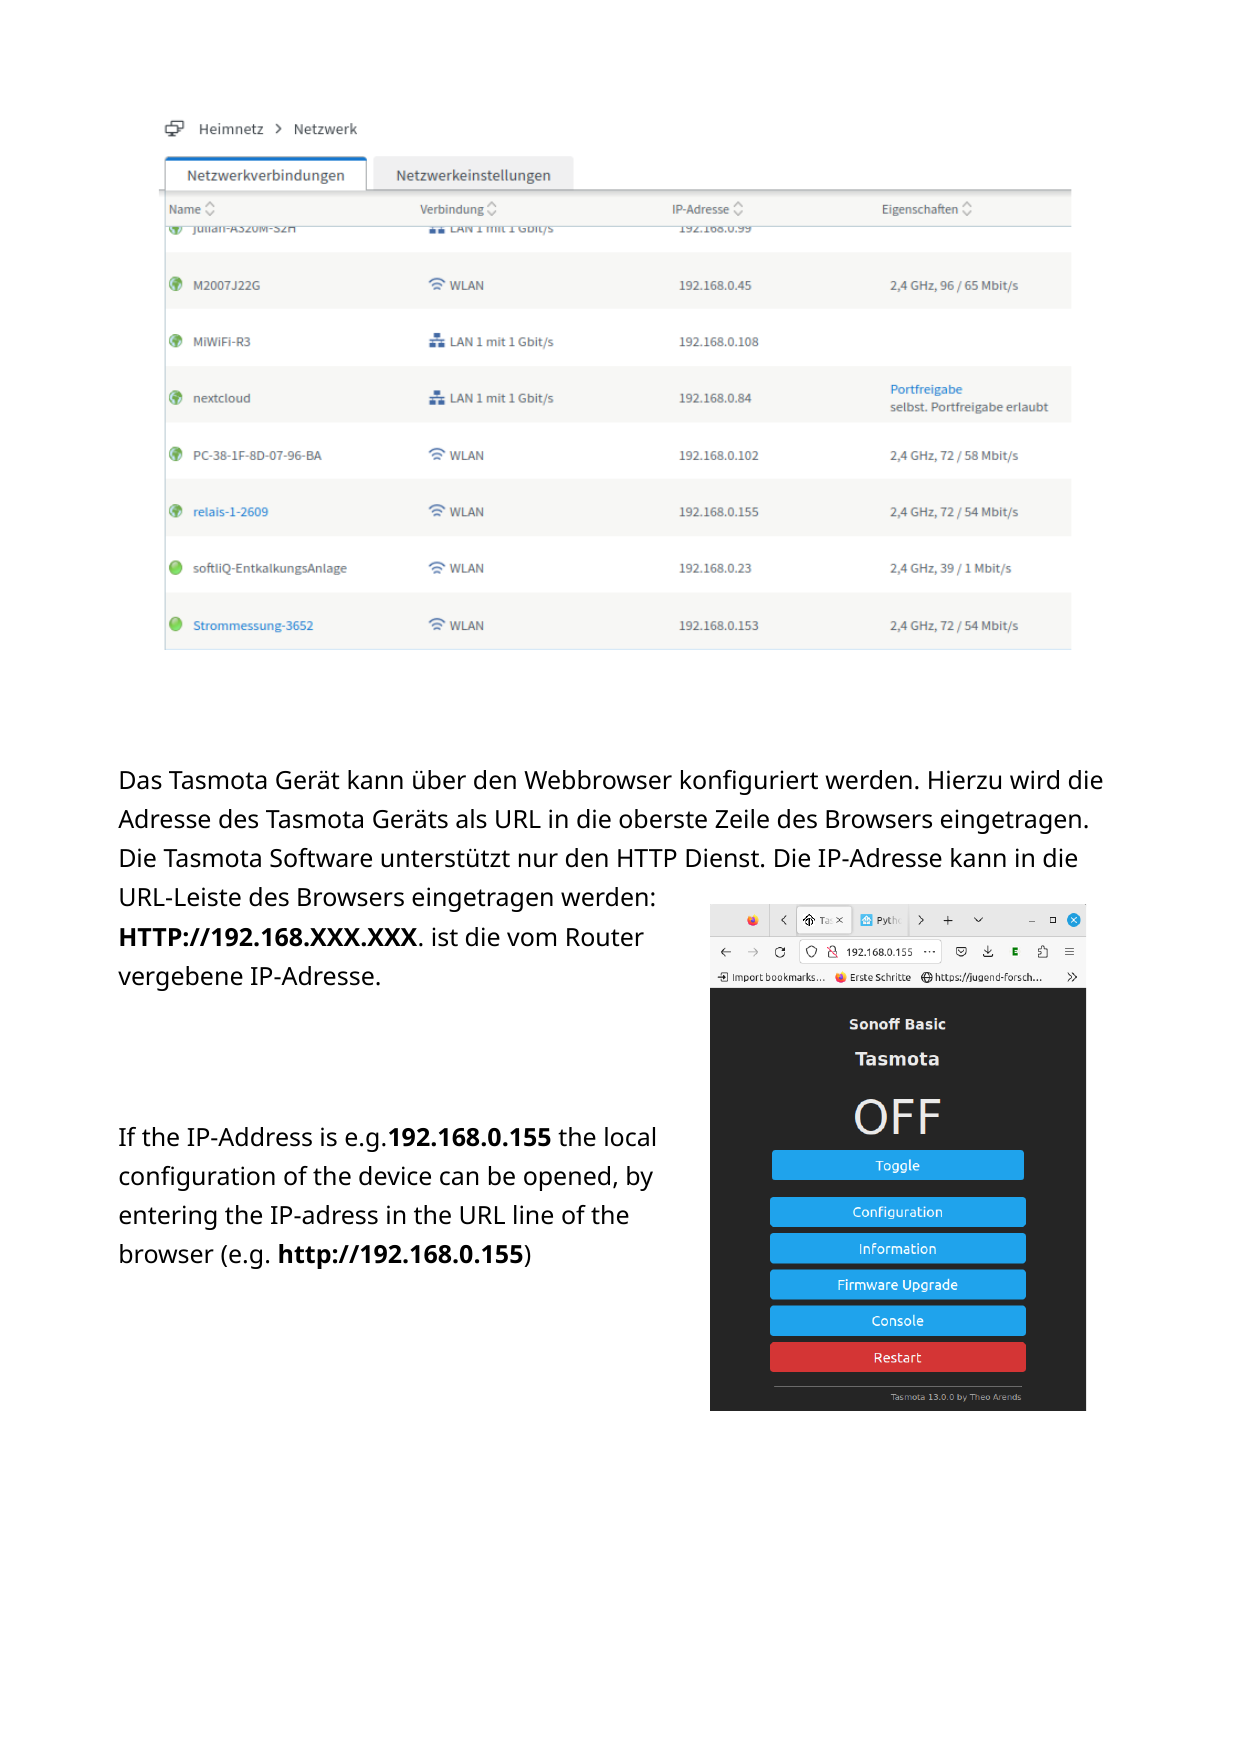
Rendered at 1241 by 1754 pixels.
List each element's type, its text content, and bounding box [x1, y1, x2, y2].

text Das Tasmota Gerät kann über den Webbrowser konfiguriert werden. Hierzu wird die Adresse des Tasmota Geräts als URL in die oberste Zeile des Browsers eingetragen. Die Tasmota Software unterstützt nur den HTTP Dienst. Die IP-Adresse kann in die URL-Leiste des Browsers eingetragen werden: HTTP://192.168.XXX.XXX. ist die vom Router vergebene IP-Adresse. [118, 763, 1122, 992]
picture [158, 111, 1072, 650]
text [1087, 1120, 1122, 1271]
text If the IP-Address is e.g.192.168.0.155 the local configuration of the device can be opened, by entering the IP-adress in the URL line of the browser (e.g. http://192.168.0.155) [118, 1120, 710, 1271]
picture [710, 904, 1087, 1411]
